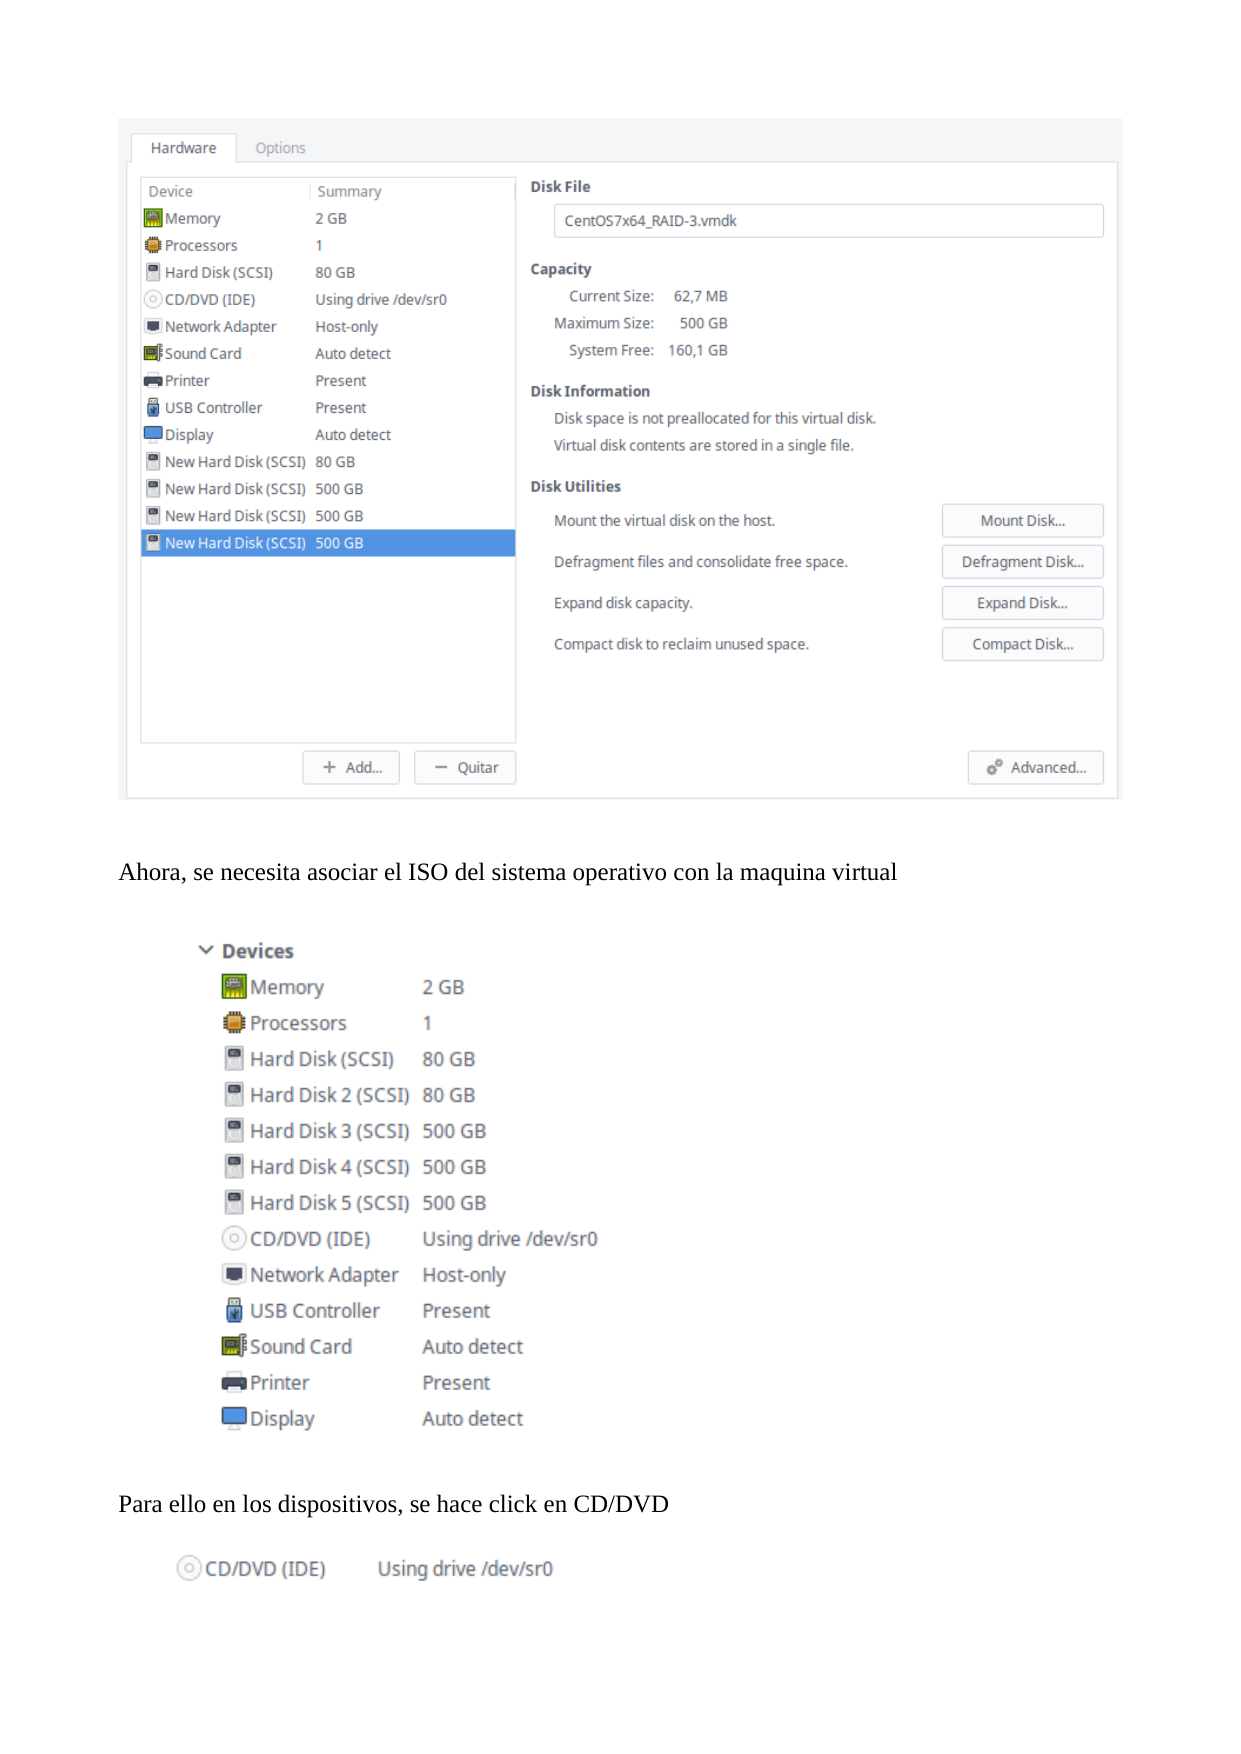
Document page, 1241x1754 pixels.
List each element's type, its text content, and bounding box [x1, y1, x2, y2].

picture [163, 1549, 577, 1589]
picture [186, 935, 617, 1451]
picture [118, 118, 1123, 800]
text Para ello en los dispositivos, se hace click en CD/DVD [118, 1489, 1122, 1518]
text Ahora, se necesita asociar el ISO del sistema operativo con la maquina virtual [118, 857, 1122, 885]
